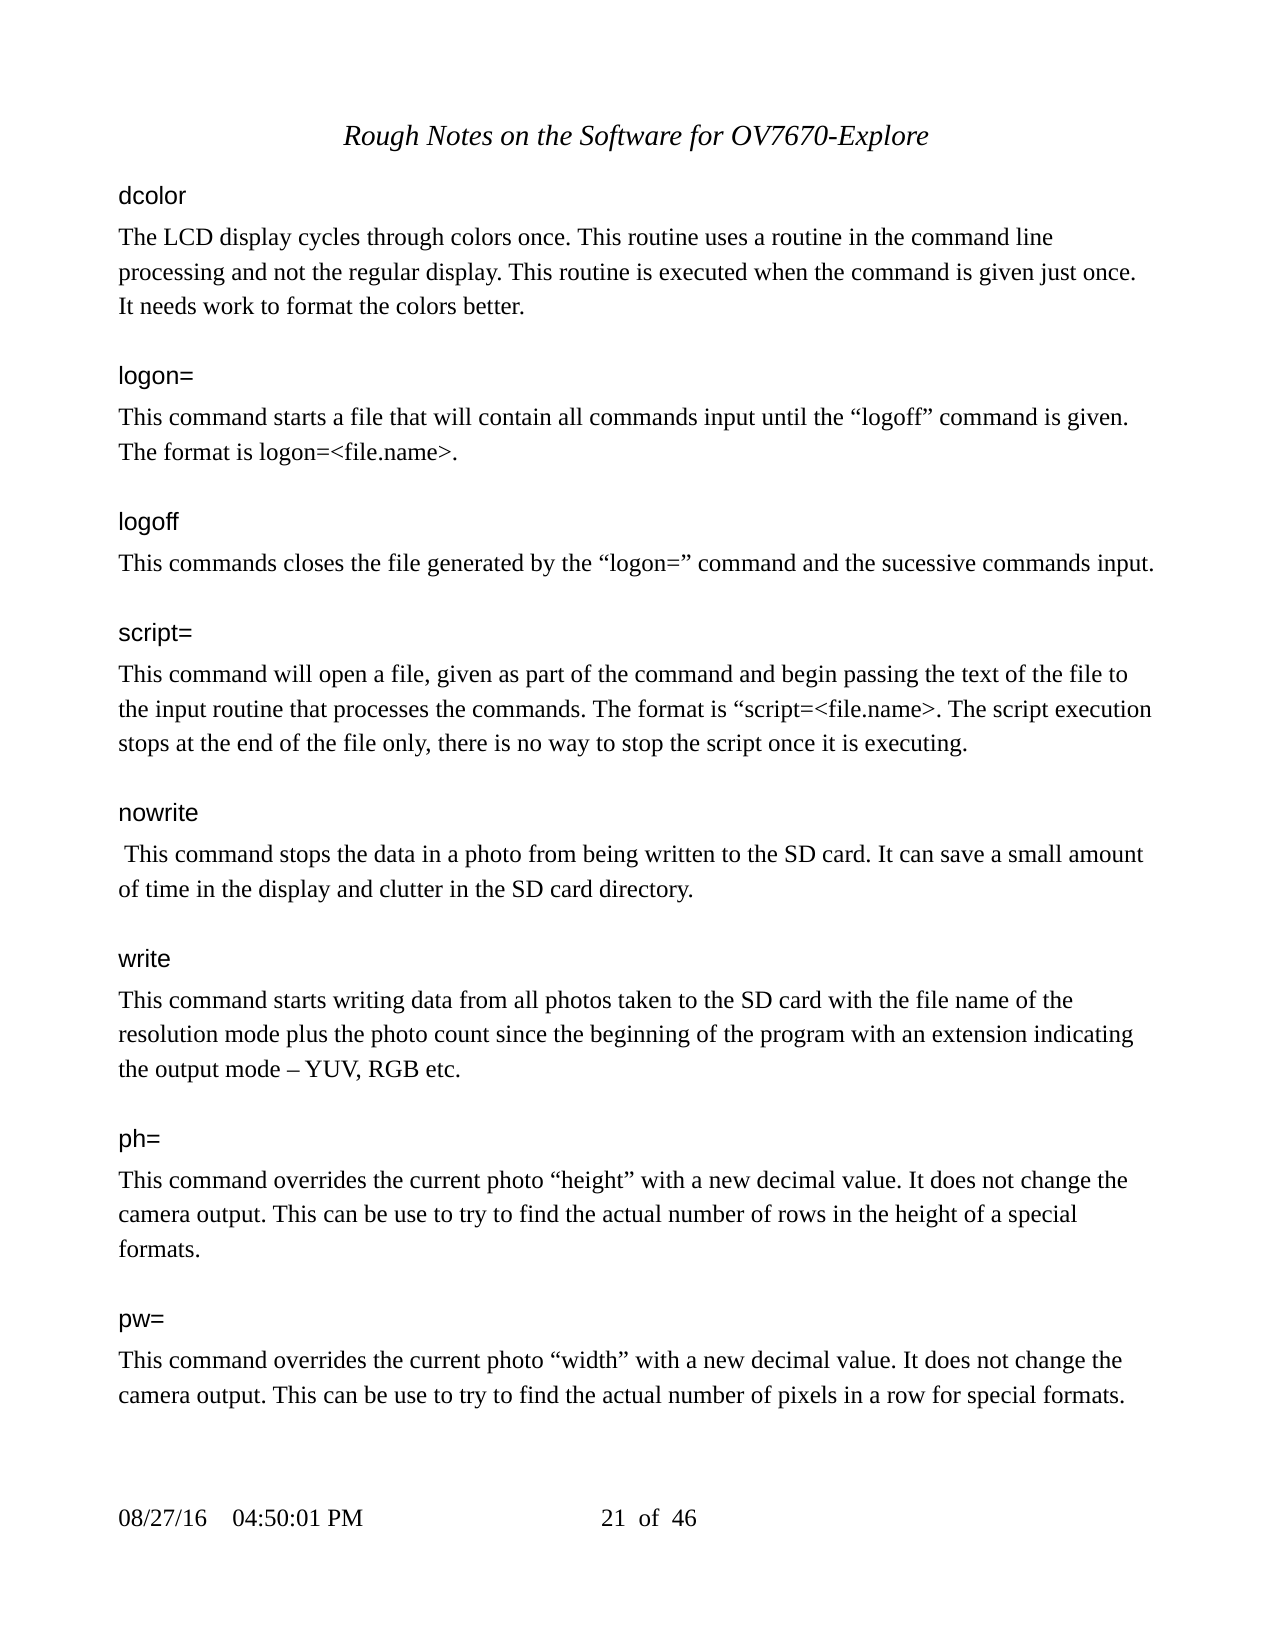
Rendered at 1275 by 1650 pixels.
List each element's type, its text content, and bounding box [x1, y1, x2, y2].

text This command stops the data in a photo from being written to the SD card. It can save a small amount of time in the display and clutter in the SD card directory. [118, 839, 1157, 903]
text This command overrides the current photo “height” with a new decimal value. It does not change the camera output. This can be use to try to find the actual number of rows in the height of a special formats. [118, 1165, 1157, 1263]
subtitle logoff [118, 507, 1157, 536]
text This command starts writing data from all photos taken to the SD card with the file name of the resolution mode plus the photo count since the beginning of the program with an extension indicating the output mode – YUV, RGB etc. [118, 985, 1157, 1083]
text The LCD display cycles through colors once. This routine uses a routine in the command line processing and not the regular display. This routine is executed when the command is given just once. It needs work to format the colors better. [118, 222, 1157, 320]
subtitle logon= [118, 361, 1157, 390]
subtitle dcolor [118, 181, 1157, 210]
subtitle ph= [118, 1124, 1157, 1153]
subtitle script= [118, 618, 1157, 647]
subtitle write [118, 944, 1157, 972]
text This command starts a file that will contain all commands input until the “logoff” command is given. The format is logon=<file.name>. [118, 402, 1157, 466]
text This command overrides the current photo “width” with a new decimal value. It does not change the camera output. This can be use to try to find the actual number of pixels in a row for special formats. [118, 1345, 1157, 1408]
subtitle pw= [118, 1304, 1157, 1333]
subtitle nowrite [118, 798, 1157, 827]
text This commands closes the file generated by the “logon=” command and the sucessive commands input. [118, 548, 1157, 577]
text This command will open a file, given as part of the command and begin passing the text of the file to the input routine that processes the commands. The format is “script=<file.name>. The script execution stops at the end of the file only, there is no way to stop the script once it is executing. [118, 659, 1157, 757]
